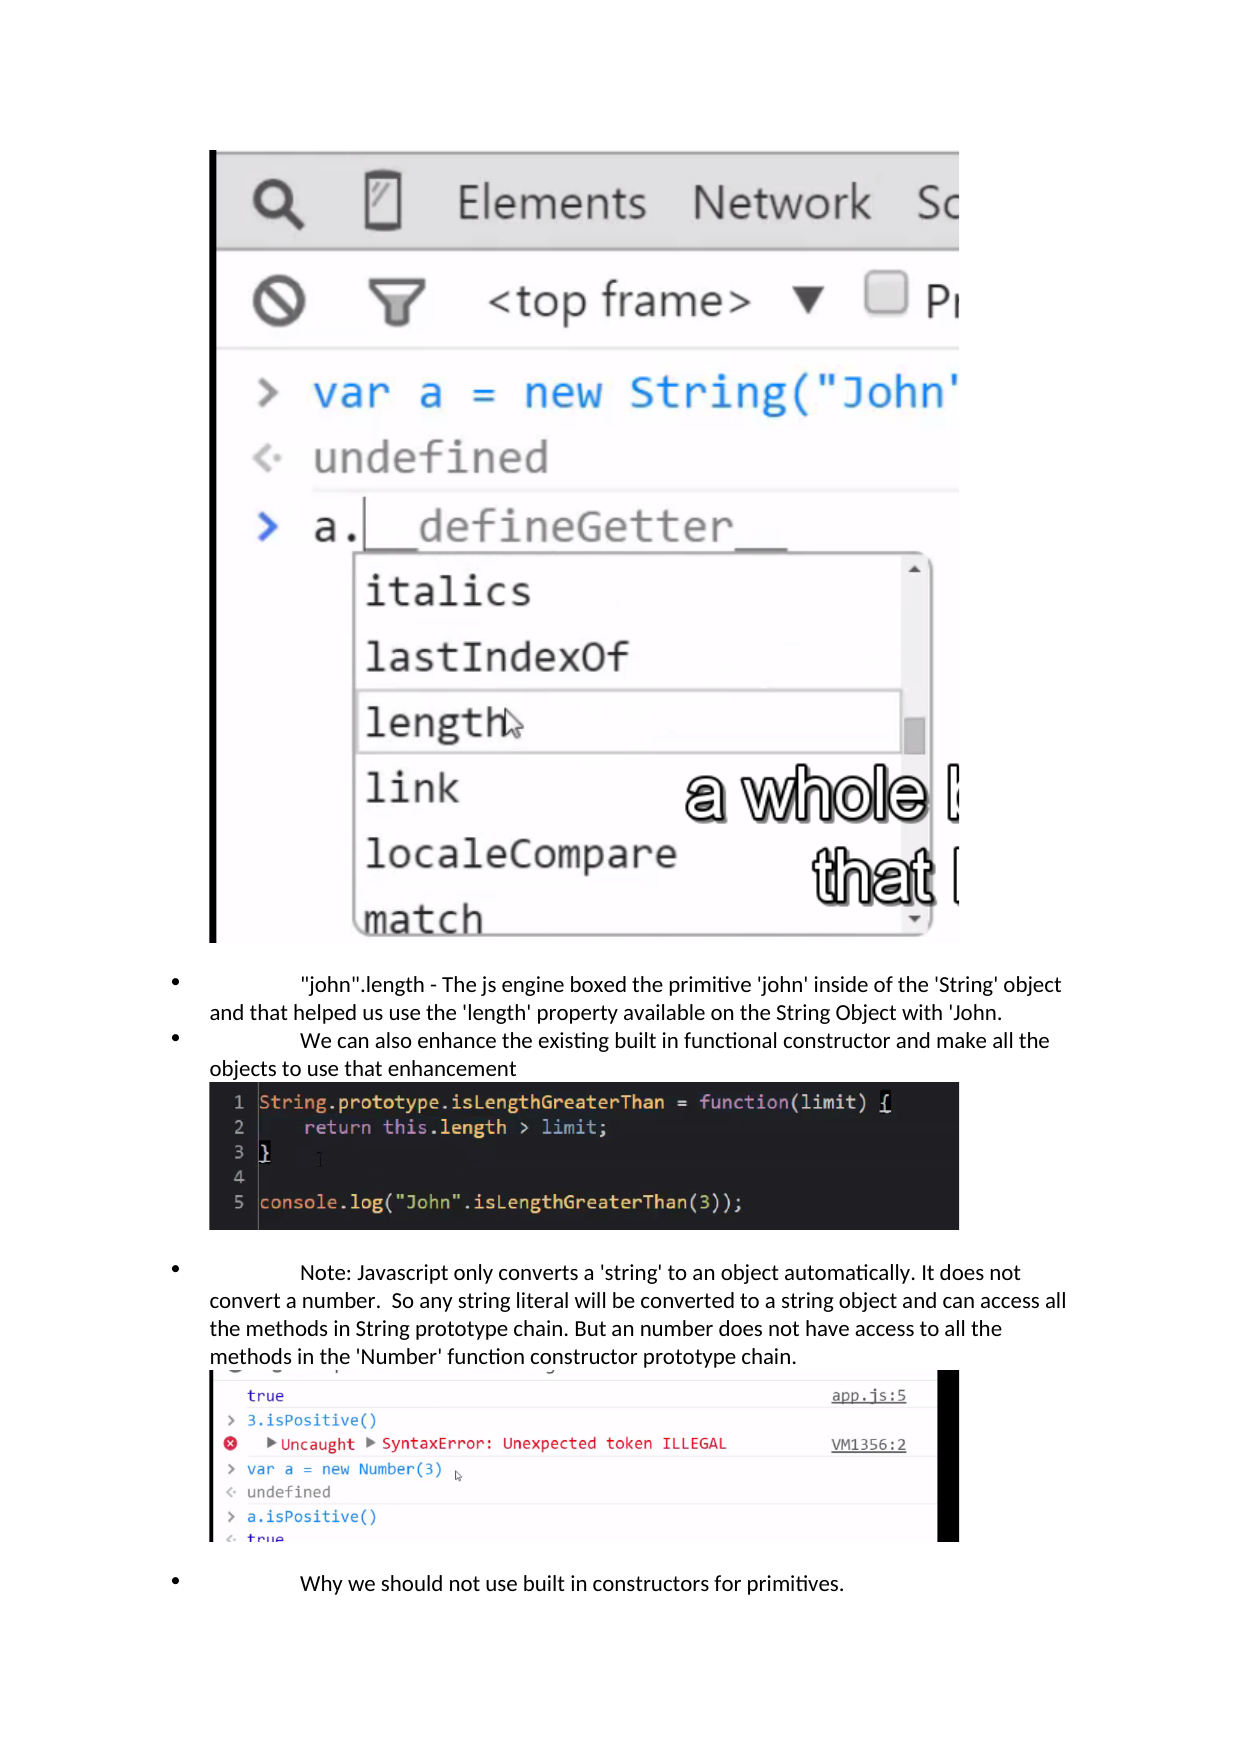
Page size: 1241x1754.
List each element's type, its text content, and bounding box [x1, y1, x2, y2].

picture [209, 150, 960, 943]
picture [209, 1082, 960, 1230]
list Note: Javascript only converts a 'string' to an object automatically. It does not convert a number. So any string literal will be converted to a string object and can access all the methods in String prototype chain. But an number does not have access to all the methods in the 'Number' function constructor prototype chain. [172, 1258, 1090, 1370]
list We can also enhance the existing built in functional constructor and make all the objects to use that enhancement [172, 1027, 1090, 1083]
list "john".length - The js engine boxed the primitive 'john' inside of the 'String' object and that helped us use the 'length' property available on the String Object with 'John. [172, 971, 1090, 1027]
list Why we should not use built in constructors for primitives. [172, 1569, 1090, 1597]
picture [209, 1370, 960, 1542]
